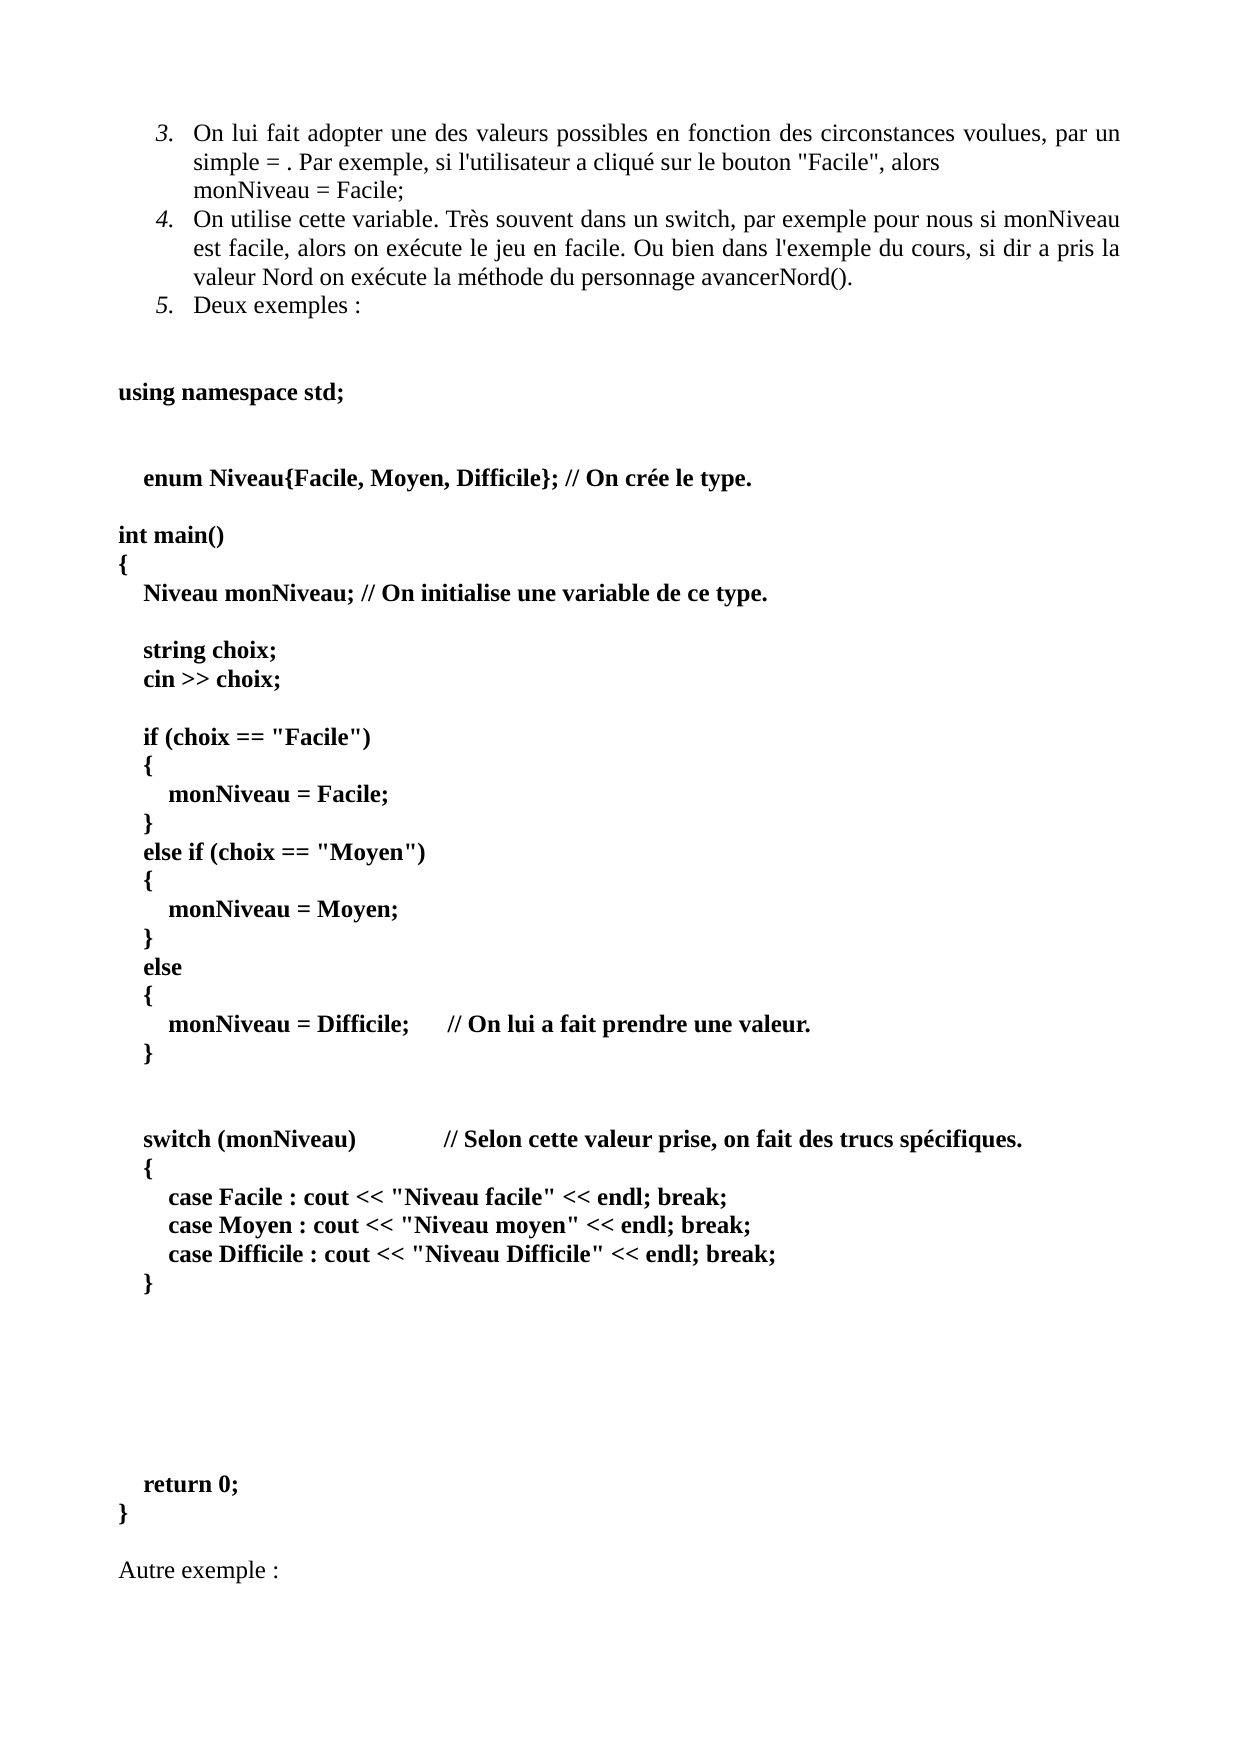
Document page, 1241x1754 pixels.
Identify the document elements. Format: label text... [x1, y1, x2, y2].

text { [118, 751, 1122, 779]
text { [118, 866, 1122, 894]
text else if (choix == "Moyen") [118, 837, 1122, 866]
list monNiveau = Facile; [156, 176, 1122, 204]
text Autre exemple : [118, 1556, 1122, 1584]
text case Difficile : cout << "Niveau Difficile" << endl; break; [118, 1239, 1122, 1268]
text else [118, 952, 1122, 981]
text } [118, 1498, 1122, 1527]
text if (choix == "Facile") [118, 722, 1122, 751]
text { [118, 981, 1122, 1009]
text monNiveau = Facile; [118, 779, 1122, 808]
text return 0; [118, 1469, 1122, 1498]
text switch (monNiveau) // Selon cette valeur prise, on fait des trucs spécifiques. [118, 1124, 1122, 1153]
text case Moyen : cout << "Niveau moyen" << endl; break; [118, 1211, 1122, 1239]
text string choix; [118, 636, 1122, 664]
text enum Niveau{Facile, Moyen, Difficile}; // On crée le type. [118, 463, 1122, 492]
text case Facile : cout << "Niveau facile" << endl; break; [118, 1182, 1122, 1211]
text } [118, 1268, 1122, 1297]
list On utilise cette variable. Très souvent dans un switch, par exemple pour nous si monNiveau est facile, alors on exécute le jeu en facile. Ou bien dans l'exemple du cours, si dir a pris la valeur Nord on exécute la méthode du personnage avancerNord(). [156, 204, 1122, 291]
list Deux exemples : [156, 291, 1122, 319]
text monNiveau = Moyen; [118, 894, 1122, 923]
text { [118, 1153, 1122, 1182]
text using namespace std; [118, 377, 1122, 406]
text { [118, 549, 1122, 578]
text monNiveau = Difficile; // On lui a fait prendre une valeur. [118, 1009, 1122, 1038]
text cin >> choix; [118, 664, 1122, 693]
list On lui fait adopter une des valeurs possibles en fonction des circonstances voulues, par un simple = . Par exemple, si l'utilisateur a cliqué sur le bouton "Facile", alors [156, 118, 1122, 176]
text } [118, 1038, 1122, 1067]
text } [118, 808, 1122, 837]
text Niveau monNiveau; // On initialise une variable de ce type. [118, 578, 1122, 607]
text } [118, 923, 1122, 952]
text int main() [118, 521, 1122, 549]
